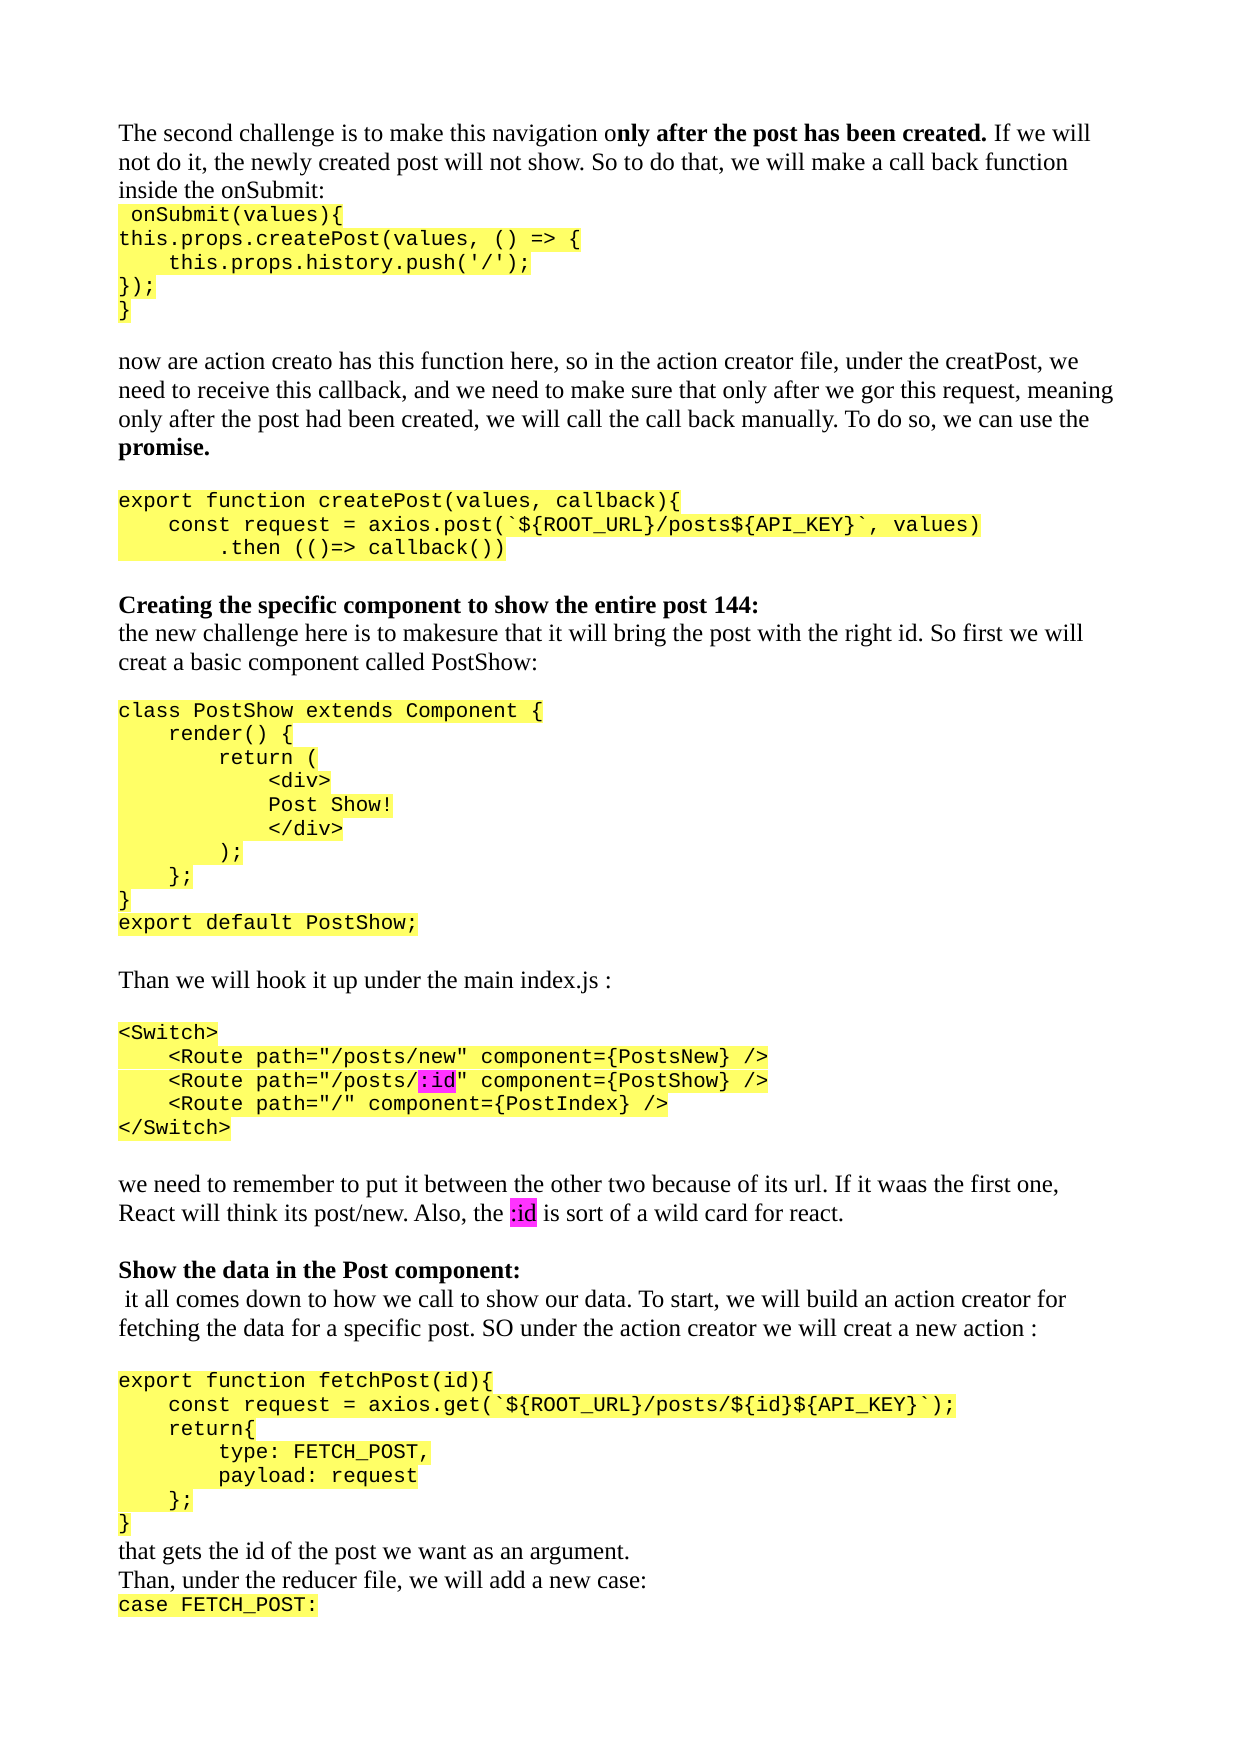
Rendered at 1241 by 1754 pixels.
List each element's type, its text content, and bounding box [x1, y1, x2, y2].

text class PostShow extends Component { [118, 699, 1122, 723]
text return{ [118, 1418, 1122, 1441]
text this.props.createPost(values, () => { [118, 228, 1122, 252]
text <Route path="/posts/:id" component={PostShow} /> [118, 1069, 1122, 1093]
text the new challenge here is to makesure that it will bring the post with the right id. So first we will creat a basic component called PostShow: [118, 618, 1122, 676]
text export function fetchPost(id){ [118, 1371, 1122, 1394]
text Post Show! [118, 794, 1122, 818]
text we need to remember to put it between the other two because of its url. If it waas the first one, React will think its post/new. Also, the :id is sort of a wild card for react. [118, 1169, 1122, 1227]
text now are action creato has this function here, so in the action creator file, under the creatPost, we need to receive this callback, and we need to make sure that only after we gor this request, meaning only after the post had been created, we will call the call back manually. To do so, we can use the promise. [118, 346, 1122, 461]
text Show the data in the Post component: [118, 1256, 1122, 1284]
text ); [118, 841, 1122, 865]
text <Route path="/posts/new" component={PostsNew} /> [118, 1046, 1122, 1069]
text const request = axios.get(`${ROOT_URL}/posts/${id}${API_KEY}`); [118, 1394, 1122, 1418]
text payload: request [118, 1465, 1122, 1489]
text Than we will hook it up under the main index.js : [118, 965, 1122, 993]
text type: FETCH_POST, [118, 1441, 1122, 1465]
text <Switch> [118, 1022, 1122, 1046]
text this.props.history.push('/'); [118, 252, 1122, 275]
text </div> [118, 818, 1122, 841]
text export default PostShow; [118, 912, 1122, 936]
text export function createPost(values, callback){ [118, 490, 1122, 514]
text The second challenge is to make this navigation only after the post has been created. If we will not do it, the newly created post will not show. So to do that, we will make a call back function inside the onSubmit: [118, 118, 1122, 204]
text <div> [118, 771, 1122, 794]
text }; [118, 865, 1122, 889]
text const request = axios.post(`${ROOT_URL}/posts${API_KEY}`, values) [118, 514, 1122, 537]
text </Switch> [118, 1117, 1122, 1141]
text return ( [118, 747, 1122, 771]
text } [118, 299, 1122, 323]
text Than, under the reducer file, we will add a new case: [118, 1565, 1122, 1593]
text render() { [118, 723, 1122, 747]
text case FETCH_POST: [118, 1593, 1122, 1617]
text }); [118, 275, 1122, 299]
text it all comes down to how we call to show our data. To start, we will build an action creator for fetching the data for a specific post. SO under the action creator we will creat a new action : [118, 1284, 1122, 1342]
text <Route path="/" component={PostIndex} /> [118, 1093, 1122, 1117]
text Creating the specific component to show the entire post 144: [118, 590, 1122, 618]
text that gets the id of the post we want as an argument. [118, 1536, 1122, 1565]
text onSubmit(values){ [118, 204, 1122, 228]
text }; [118, 1489, 1122, 1512]
text } [118, 1512, 1122, 1536]
text .then (()=> callback()) [118, 537, 1122, 561]
text } [118, 889, 1122, 912]
